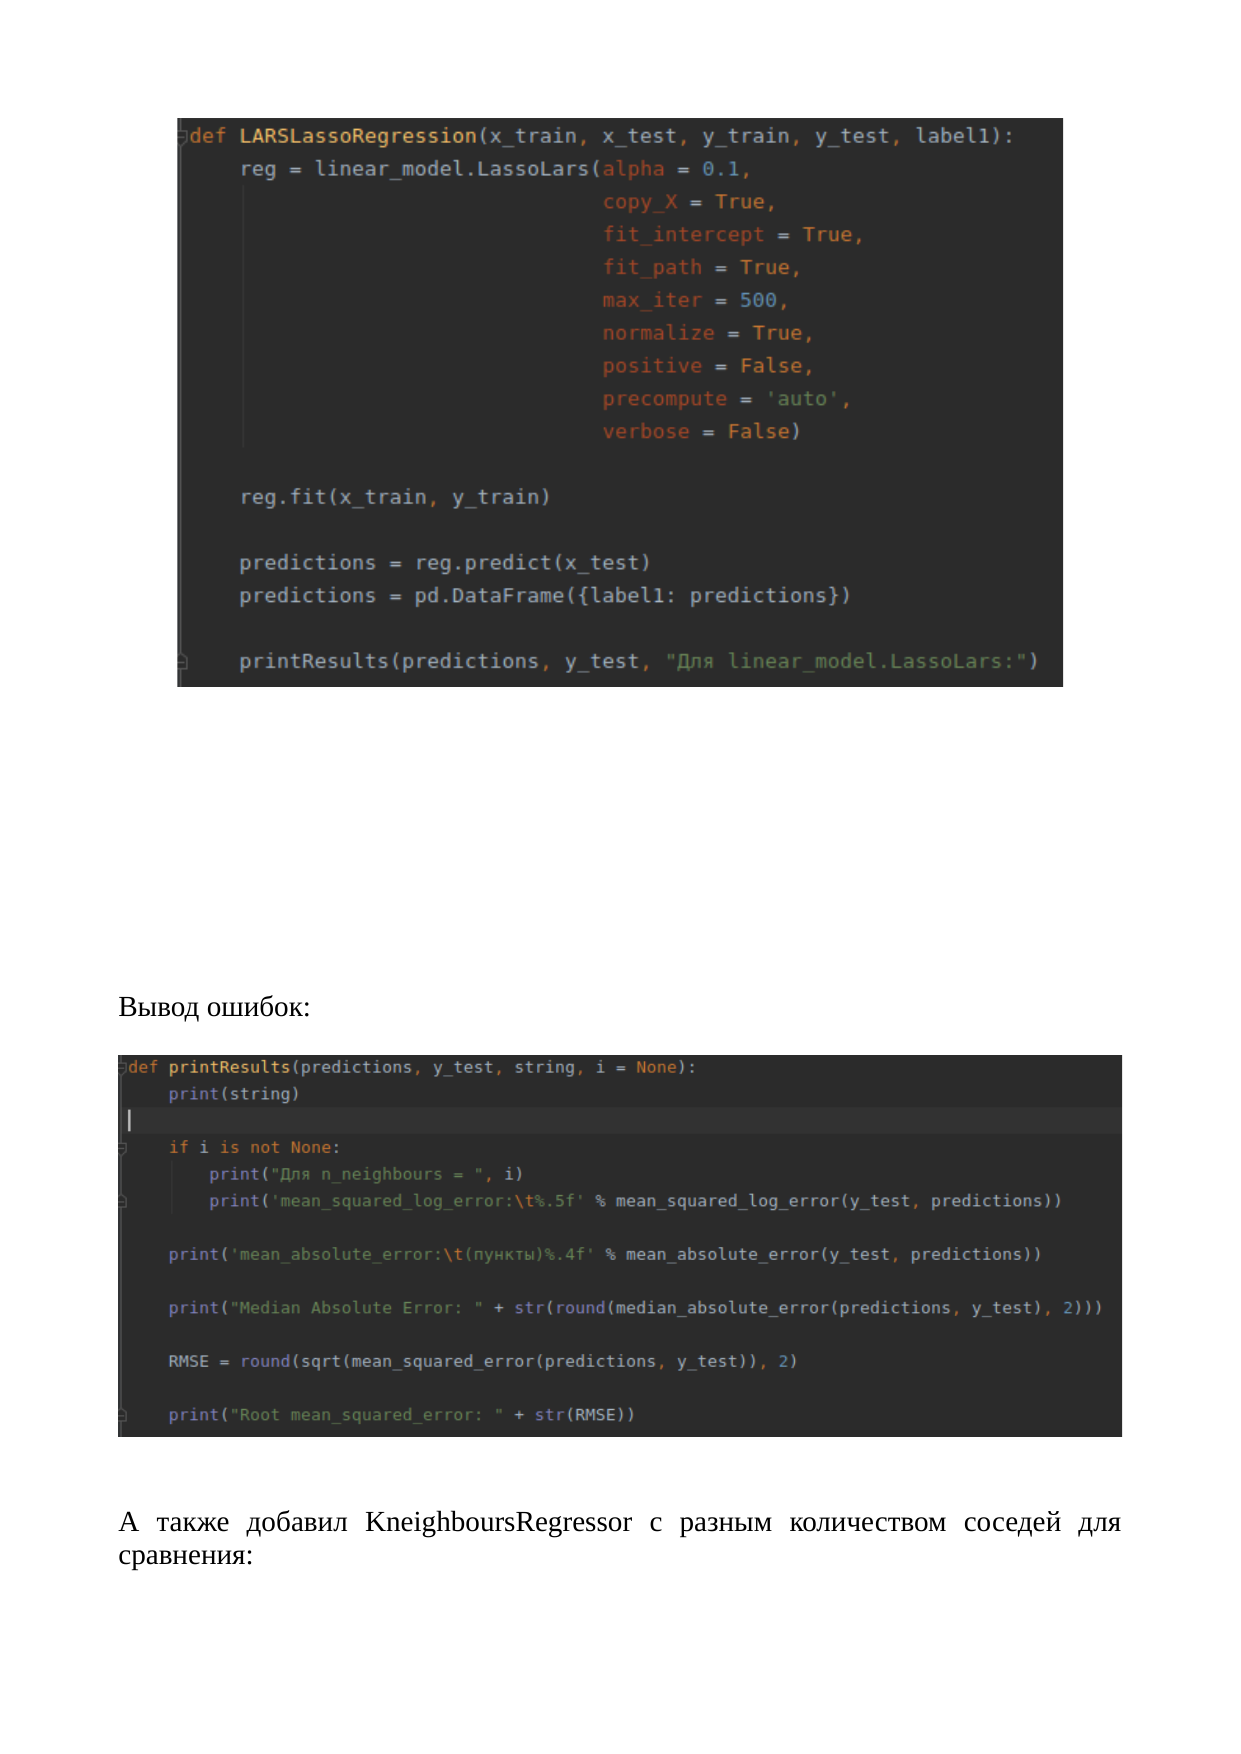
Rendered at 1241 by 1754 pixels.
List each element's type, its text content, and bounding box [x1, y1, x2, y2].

text Вывод ошибок: [118, 989, 1122, 1022]
picture [177, 118, 1064, 687]
text А также добавил KneighboursRegressor с разным количеством соседей для сравнения: [118, 1504, 1122, 1571]
picture [118, 1055, 1123, 1437]
